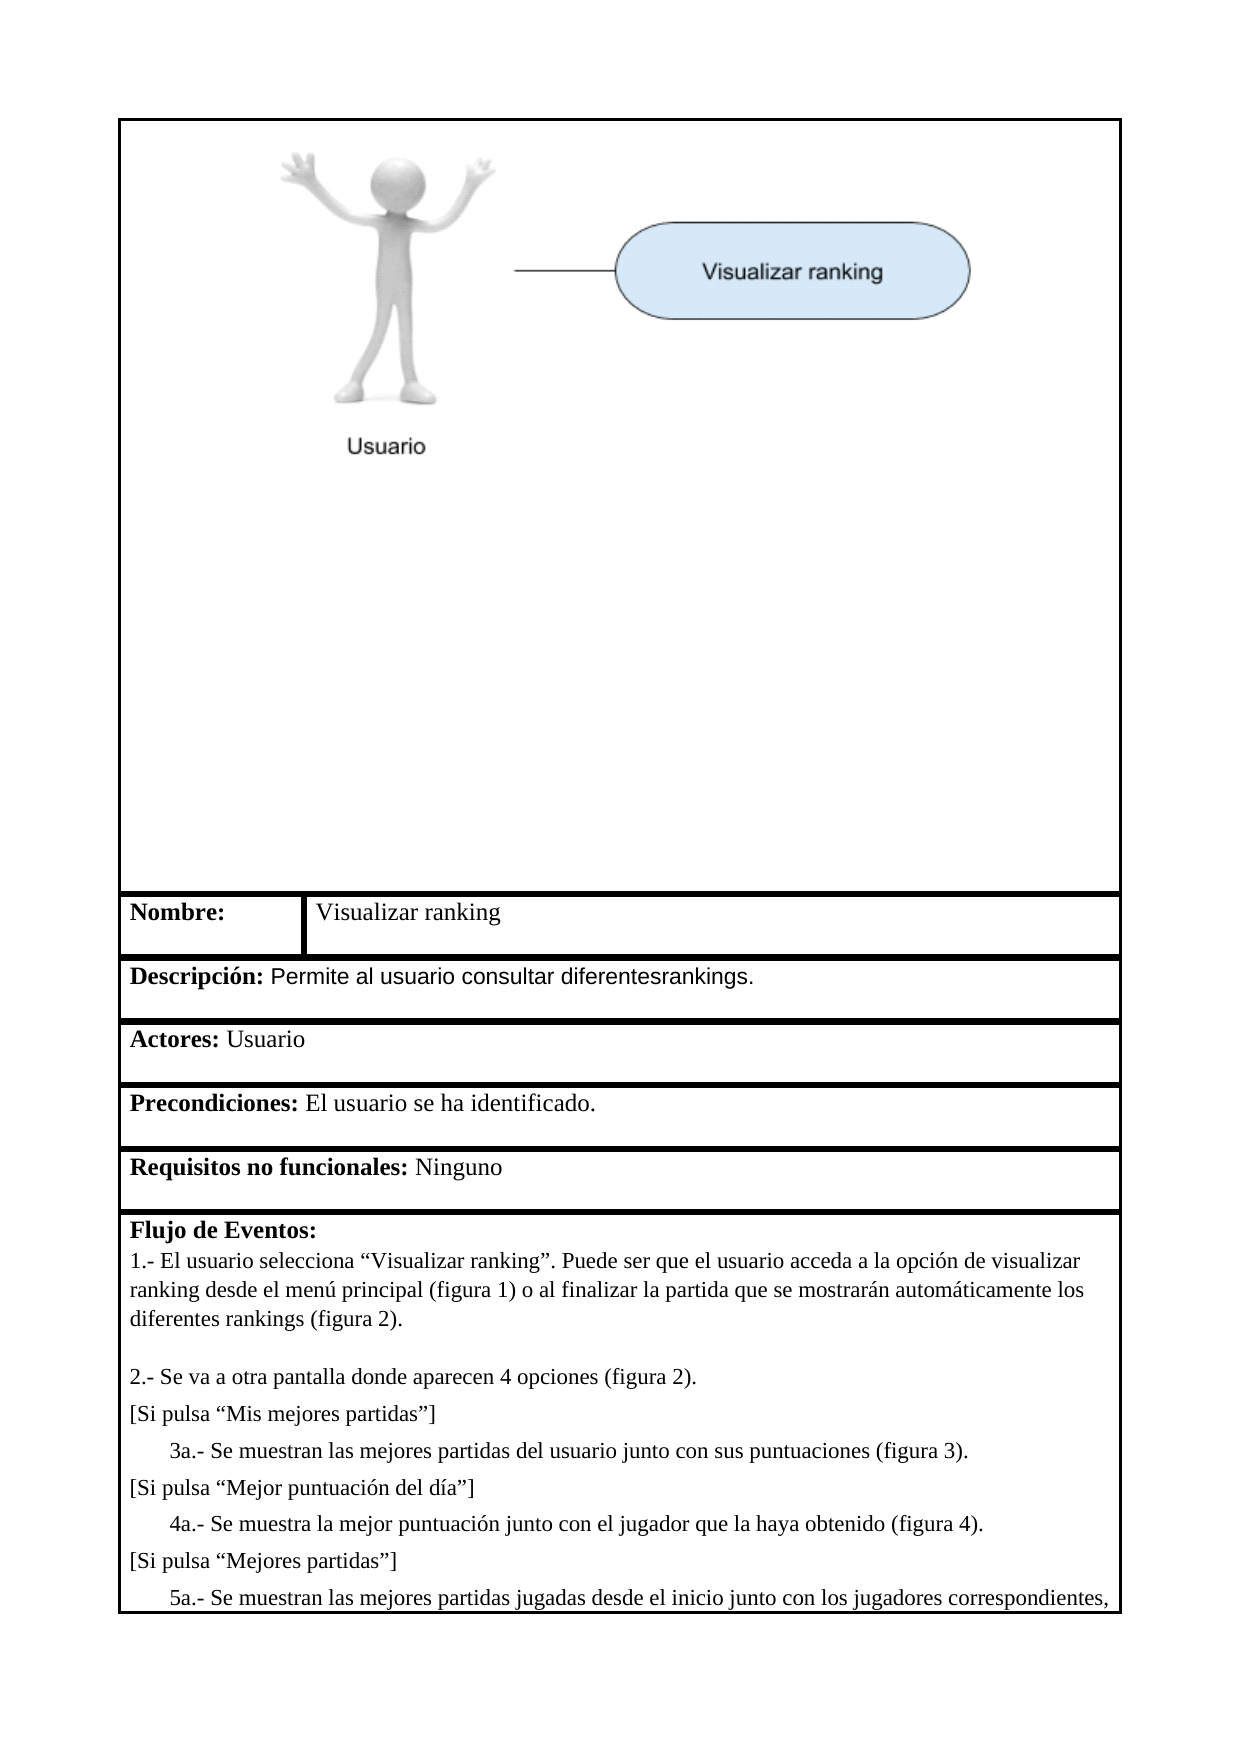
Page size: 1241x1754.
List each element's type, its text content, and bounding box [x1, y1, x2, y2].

table_cell Precondiciones: El usuario se ha identificado. [121, 1088, 1119, 1146]
table_cell Descripción: Permite al usuario consultar diferentesrankings. [121, 961, 1119, 1018]
table_header [121, 121, 1119, 891]
table_cell Requisitos no funcionales: Ninguno [121, 1152, 1119, 1209]
table_cell Nombre: [121, 897, 301, 954]
table_cell Flujo de Eventos: 1.- El usuario selecciona “Visualizar ranking”. Puede ser que el usuario acceda a la opción de visualizar ranking desde el menú principal (figura 1) o al finalizar la partida que se mostrarán automáticamente los diferentes rankings (figura 2). 2.- Se va a otra pantalla donde aparecen 4 opciones (figura 2). [Si pulsa “Mis mejores partidas”] 3a.- Se muestran las mejores partidas del usuario junto con sus puntuaciones (figura 3). [Si pulsa “Mejor puntuación del día”] 4a.- Se muestra la mejor puntuación junto con el jugador que la haya obtenido (figura 4). [Si pulsa “Mejores partidas”] 5a.- Se muestran las mejores partidas jugadas desde el inicio junto con los jugadores correspondientes, [121, 1215, 1119, 1611]
table_cell Visualizar ranking [307, 897, 1119, 954]
table_cell Actores: Usuario [121, 1025, 1119, 1082]
